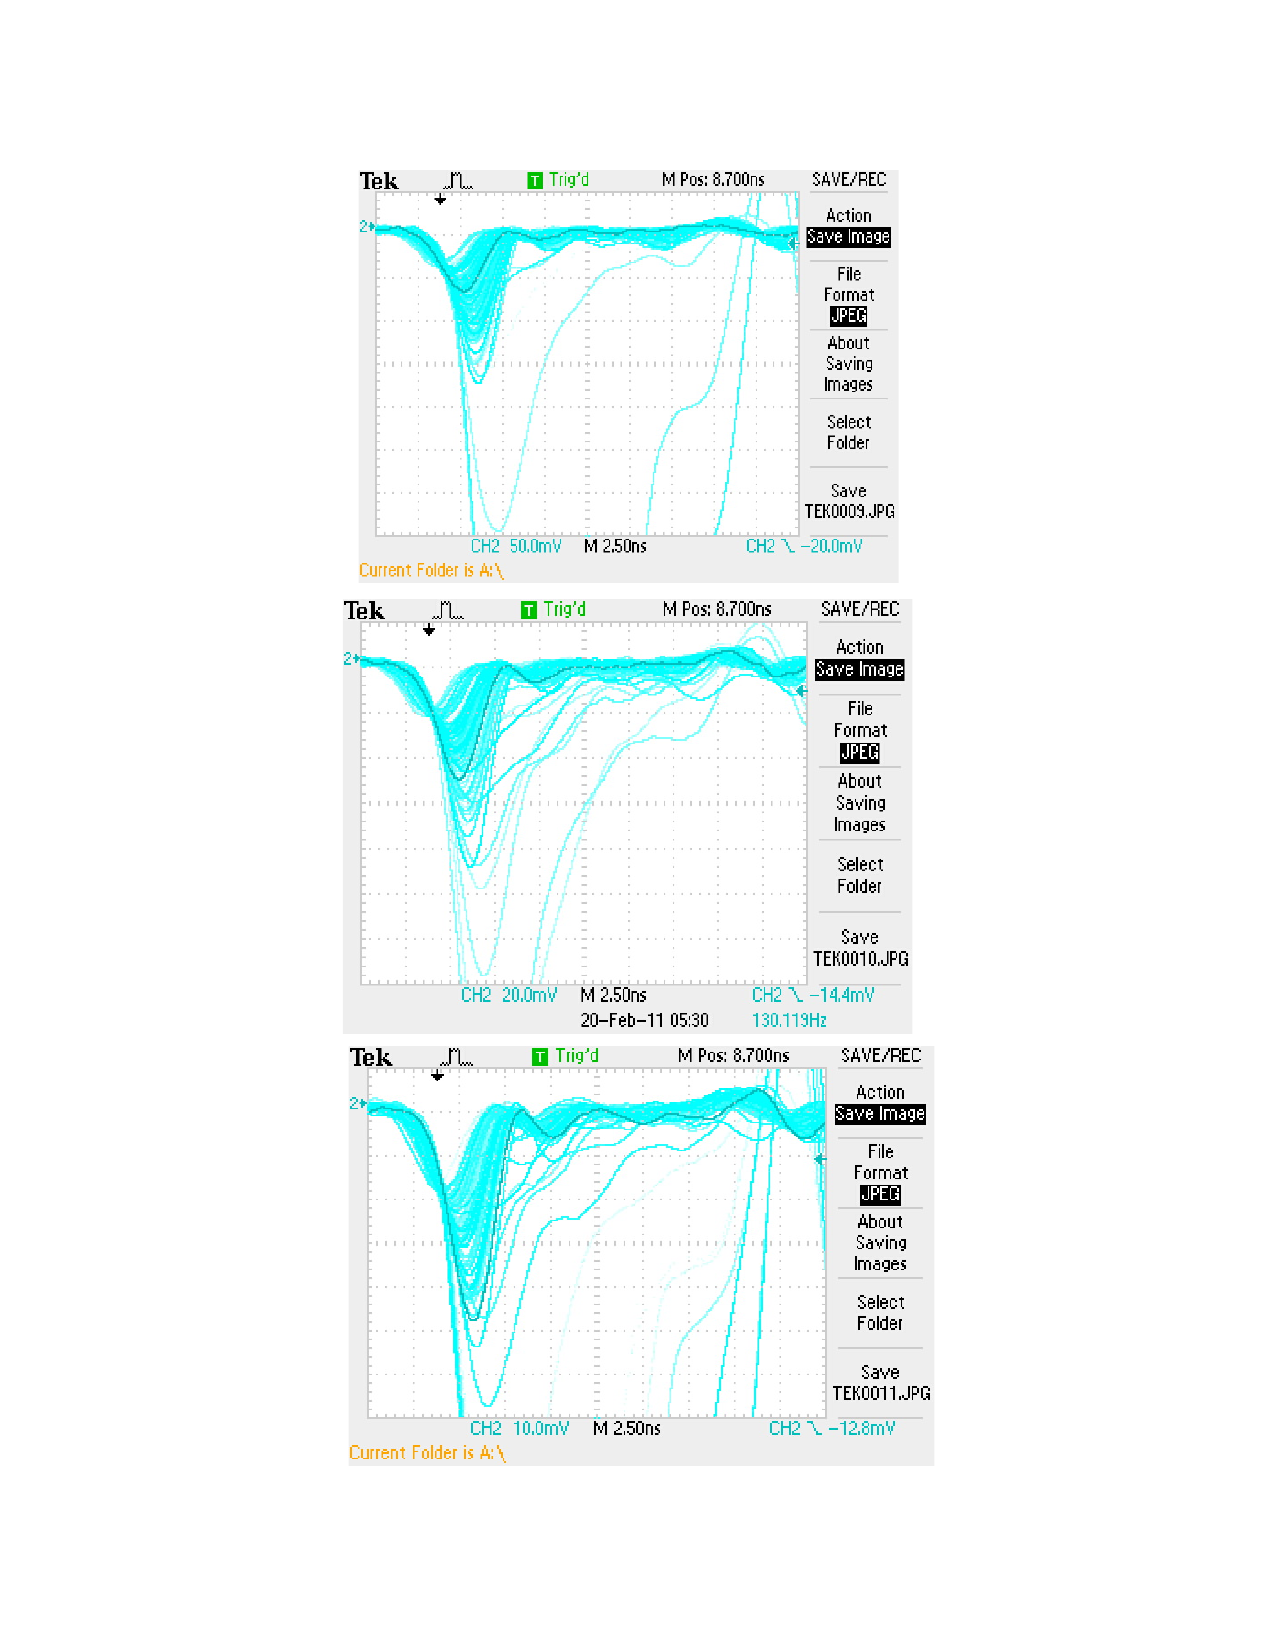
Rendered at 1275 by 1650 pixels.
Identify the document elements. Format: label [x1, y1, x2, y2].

picture [342, 599, 913, 1034]
picture [348, 1046, 935, 1466]
picture [358, 170, 899, 583]
